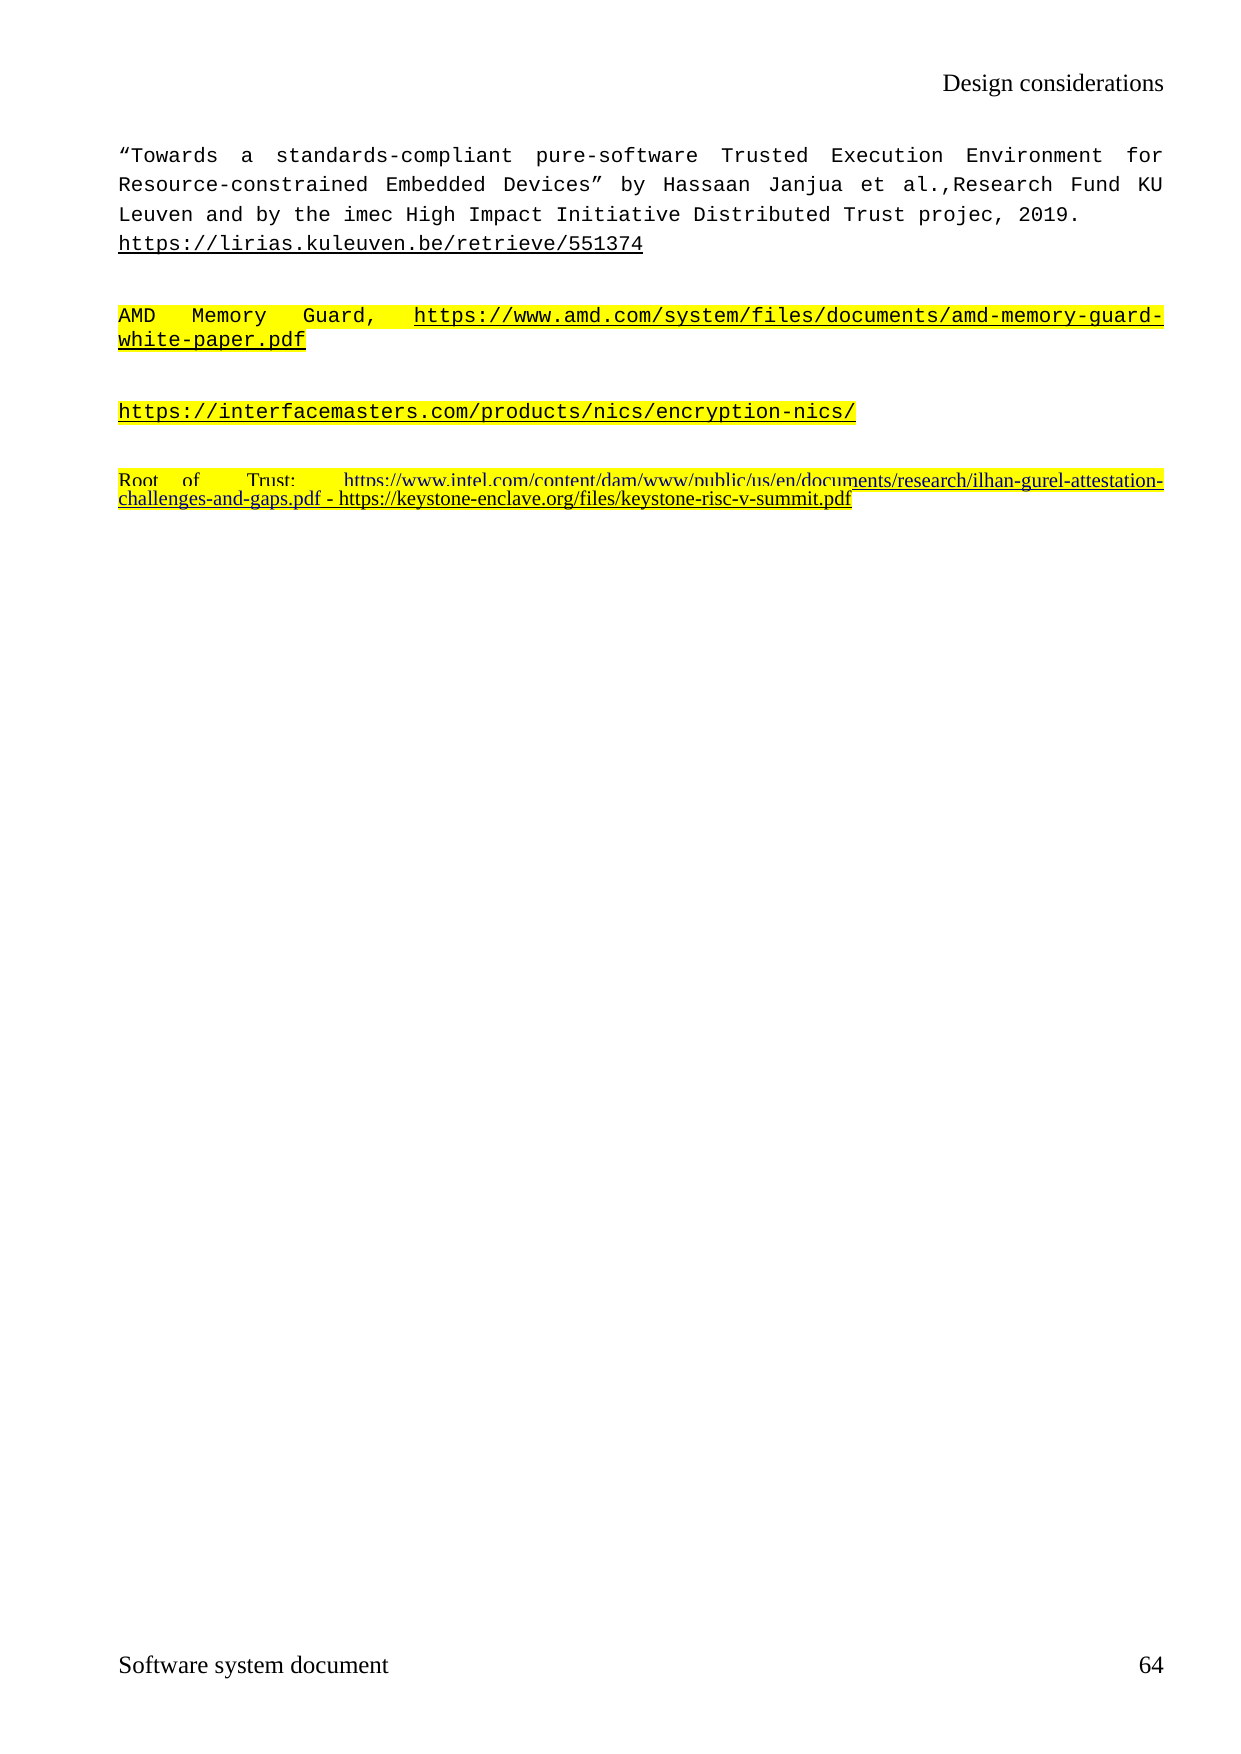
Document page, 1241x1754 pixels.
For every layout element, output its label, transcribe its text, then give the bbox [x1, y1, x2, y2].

text “Towards a standards-compliant pure-software Trusted Execution Environment for Resource-constrained Embedded Devices” by Hassaan Janjua et al.,Research Fund KU Leuven and by the imec High Impact Initiative Distributed Trust projec, 2019. [118, 138, 1164, 227]
text Root of Trust: https://www.intel.com/content/dam/www/public/us/en/documents/research/ilhan-gurel-attestation- [118, 473, 1164, 489]
text challenges-and-gaps.pdf - https://keystone-enclave.org/files/keystone-risc-v-summit.pdf [118, 490, 1164, 509]
text AMD Memory Guard, https://www.amd.com/system/files/documents/amd-memory-guard-white-paper.pdf [118, 305, 1164, 352]
text https://lirias.kuleuven.be/retrieve/551374 [118, 233, 1164, 257]
text https://interfacemasters.com/products/nics/encryption-nics/ [118, 401, 1164, 425]
